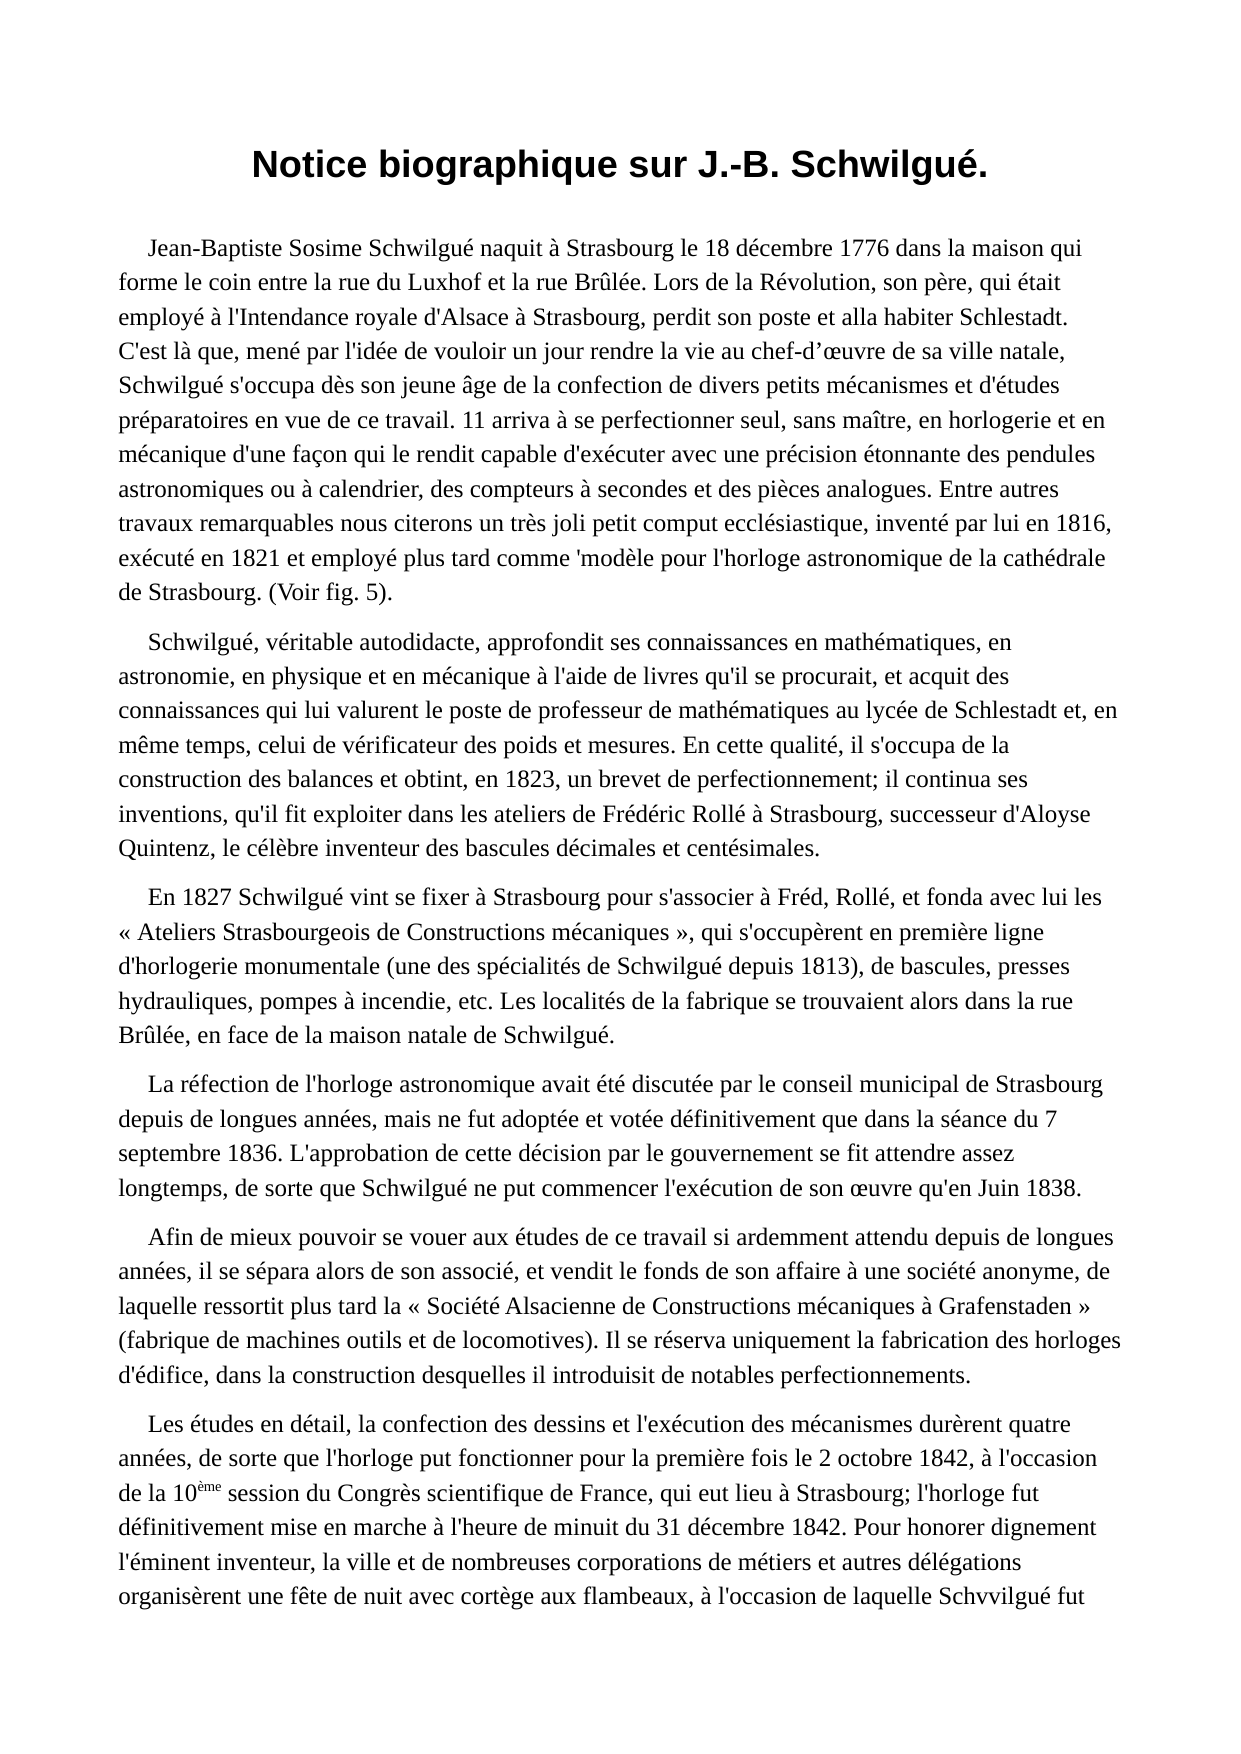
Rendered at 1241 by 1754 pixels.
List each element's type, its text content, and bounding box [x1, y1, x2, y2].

text La réfection de l'horloge astronomique avait été discutée par le conseil municipal de Strasbourg depuis de longues années, mais ne fut adoptée et votée définitivement que dans la séance du 7 septembre 1836. L'approbation de cette décision par le gouvernement se fit attendre assez longtemps, de sorte que Schwilgué ne put commencer l'exécution de son œuvre qu'en Juin 1838. [118, 1069, 1122, 1202]
text Les études en détail, la confection des dessins et l'exécution des mécanismes durèrent quatre années, de sorte que l'horloge put fonctionner pour la première fois le 2 octobre 1842, à l'occasion de la 10ème session du Congrès scientifique de France, qui eut lieu à Strasbourg; l'horloge fut définitivement mise en marche à l'heure de minuit du 31 décembre 1842. Pour honorer dignement l'éminent inventeur, la ville et de nombreuses corporations de métiers et autres délégations organisèrent une fête de nuit avec cortège aux flambeaux, à l'occasion de laquelle Schvvilgué fut [118, 1409, 1122, 1610]
text Schwilgué, véritable autodidacte, approfondit ses connaissances en mathématiques, en astronomie, en physique et en mécanique à l'aide de livres qu'il se procurait, et acquit des connaissances qui lui valurent le poste de professeur de mathématiques au lycée de Schlestadt et, en même temps, celui de vérificateur des poids et mesures. En cette qualité, il s'occupa de la construction des balances et obtint, en 1823, un brevet de perfectionnement; il continua ses inventions, qu'il fit exploiter dans les ateliers de Frédéric Rollé à Strasbourg, successeur d'Aloyse Quintenz, le célèbre inventeur des bascules décimales et centésimales. [118, 627, 1122, 862]
subtitle Notice biographique sur J.-B. Schwilgué. [118, 142, 1122, 185]
text Afin de mieux pouvoir se vouer aux études de ce travail si ardemment attendu depuis de longues années, il se sépara alors de son associé, et vendit le fonds de son affaire à une société anonyme, de laquelle ressortit plus tard la « Société Alsacienne de Constructions mécaniques à Grafenstaden » (fabrique de machines outils et de locomotives). Il se réserva uniquement la fabrication des horloges d'édifice, dans la construction desquelles il introduisit de notables perfectionnements. [118, 1222, 1122, 1389]
text Jean-Baptiste Sosime Schwilgué naquit à Strasbourg le 18 décembre 1776 dans la maison qui forme le coin entre la rue du Luxhof et la rue Brûlée. Lors de la Révolution, son père, qui était employé à l'Intendance royale d'Alsace à Strasbourg, perdit son poste et alla habiter Schlestadt. C'est là que, mené par l'idée de vouloir un jour rendre la vie au chef-d’œuvre de sa ville natale, Schwilgué s'occupa dès son jeune âge de la confection de divers petits mécanismes et d'études préparatoires en vue de ce travail. 11 arriva à se perfectionner seul, sans maître, en horlogerie et en mécanique d'une façon qui le rendit capable d'exécuter avec une précision étonnante des pendules astronomiques ou à calendrier, des compteurs à secondes et des pièces analogues. Entre autres travaux remarquables nous citerons un très joli petit comput ecclésiastique, inventé par lui en 1816, exécuté en 1821 et employé plus tard comme 'modèle pour l'horloge astronomique de la cathédrale de Strasbourg. (Voir fig. 5). [118, 233, 1122, 606]
text En 1827 Schwilgué vint se fixer à Strasbourg pour s'associer à Fréd, Rollé, et fonda avec lui les « Ateliers Strasbourgeois de Constructions mécaniques », qui s'occupèrent en première ligne d'horlogerie monumentale (une des spécialités de Schwilgué depuis 1813), de bascules, presses hydrauliques, pompes à incendie, etc. Les localités de la fabrique se trouvaient alors dans la rue Brûlée, en face de la maison natale de Schwilgué. [118, 882, 1122, 1049]
